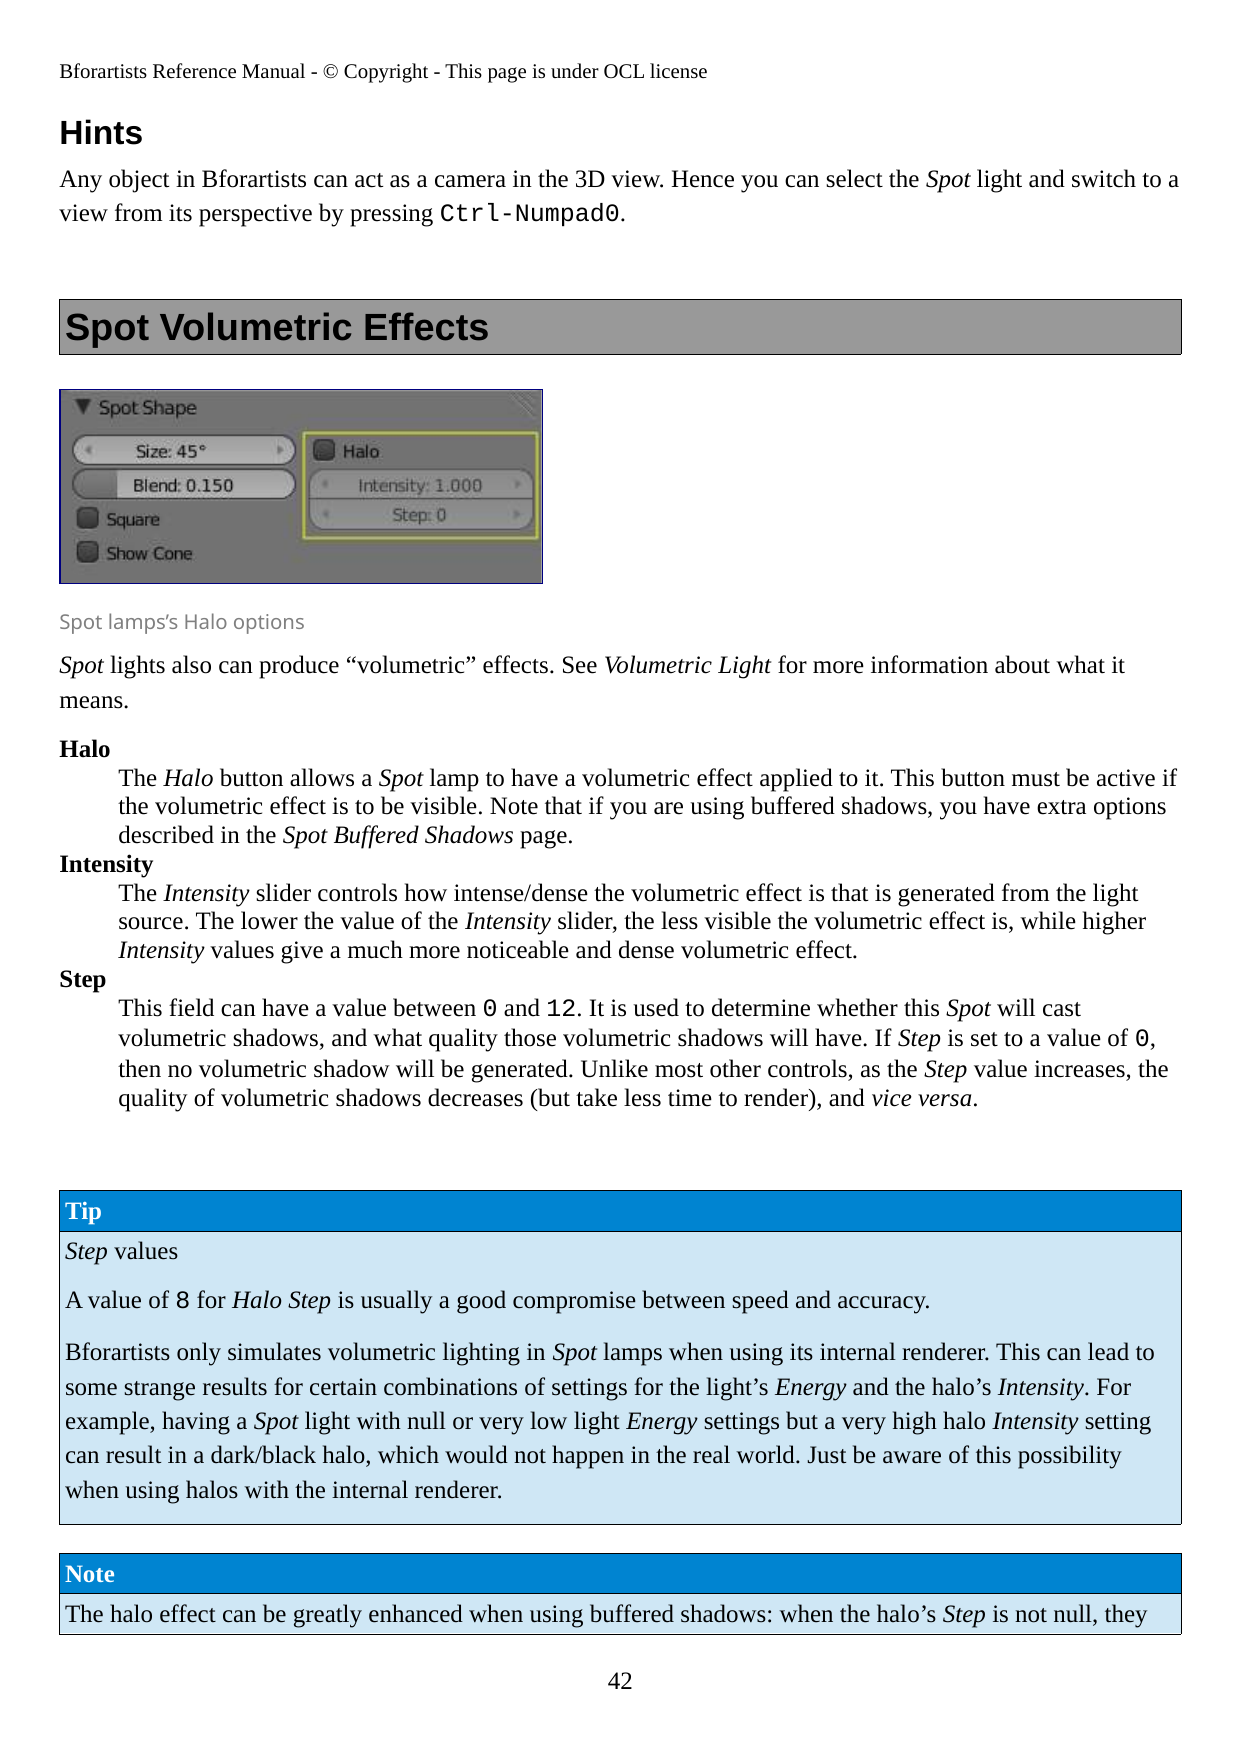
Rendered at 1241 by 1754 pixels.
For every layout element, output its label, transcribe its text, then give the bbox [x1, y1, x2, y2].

table_header Tip [60, 1191, 1181, 1231]
list The Intensity slider controls how intense/dense the volumetric effect is that is generated from the light source. The lower the value of the Intensity slider, the less visible the volumetric effect is, while higher Intensity values give a much more noticeable and dense volumetric effect. [118, 878, 1181, 964]
text Spot lights also can produce “volumetric” effects. See Volumetric Light for more information about what it means. [59, 650, 1181, 713]
list This field can have a value between 0 and 12. It is used to determine whether this Spot will cast volumetric shadows, and what quality those volumetric shadows will have. If Step is set to a value of 0, then no volumetric shadow will be generated. Unlike most other controls, as the Step value increases, the quality of volumetric shadows decreases (but take less time to render), and vice versa. [118, 993, 1181, 1112]
subtitle Step [59, 964, 1181, 993]
subtitle Halo [59, 734, 1181, 763]
text Any object in Bforartists can act as a camera in the 3D view. Hence you can select the Spot light and switch to a view from its perspective by pressing Ctrl-Numpad0. [59, 164, 1181, 229]
table_cell Step values A value of 8 for Halo Step is usually a good compromise between speed and accuracy. Bforartists only simulates volumetric lighting in Spot lamps when using its internal renderer. This can lead to some strange results for certain combinations of settings for the light’s Energy and the halo’s Intensity. For example, having a Spot light with null or very low light Energy settings but a very high halo Intensity setting can result in a dark/black halo, which would not happen in the real world. Just be aware of this possibility when using halos with the internal renderer. [60, 1232, 1181, 1524]
text Spot lamps’s Halo options [59, 604, 1181, 636]
table_header Spot Volumetric Effects [60, 300, 1181, 354]
table_cell The halo effect can be greatly enhanced when using buffered shadows: when the halo’s Step is not null, they [60, 1594, 1181, 1633]
subtitle Hints [59, 113, 1181, 151]
list The Halo button allows a Spot lamp to have a volumetric effect applied to it. This button must be active if the volumetric effect is to be visible. Note that if you are using buffered shadows, you have extra options described in the Spot Buffered Shadows page. [118, 763, 1181, 849]
picture [61, 390, 542, 583]
subtitle Intensity [59, 849, 1181, 878]
table_header Note [60, 1554, 1181, 1593]
